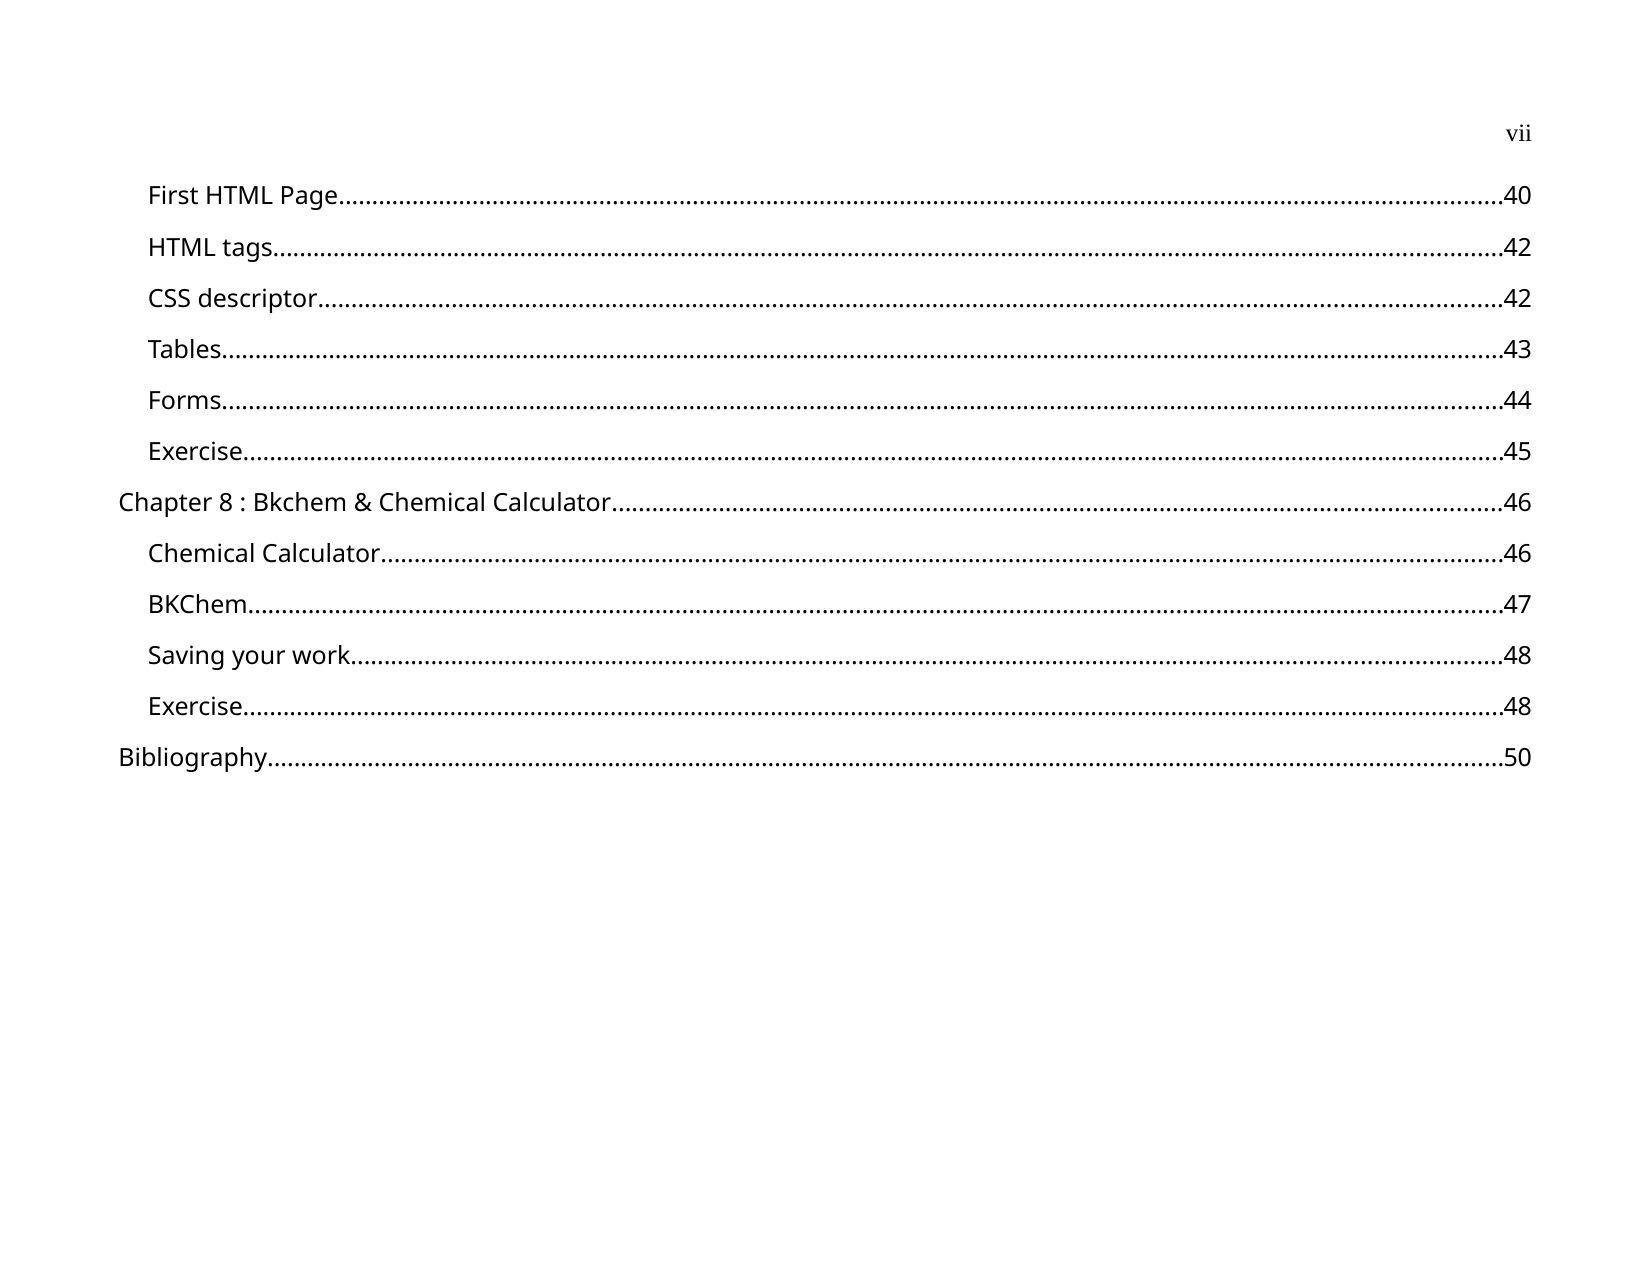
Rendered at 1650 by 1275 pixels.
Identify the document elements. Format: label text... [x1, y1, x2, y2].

text Chapter 8 : Bkchem & Chemical Calculator 46 [118, 484, 1532, 518]
text Saving your work 48 [148, 637, 1532, 672]
text First HTML Page 40 [148, 178, 1532, 212]
text Forms 44 [148, 382, 1532, 416]
text BKChem 47 [148, 586, 1532, 621]
text Exercise 48 [148, 688, 1532, 723]
text Bibliography 50 [118, 739, 1532, 774]
text Exercise 45 [148, 433, 1532, 467]
text Chemical Calculator 46 [148, 535, 1532, 569]
text HTML tags 42 [148, 229, 1532, 263]
text CSS descriptor 42 [148, 280, 1532, 314]
text Tables 43 [148, 331, 1532, 365]
